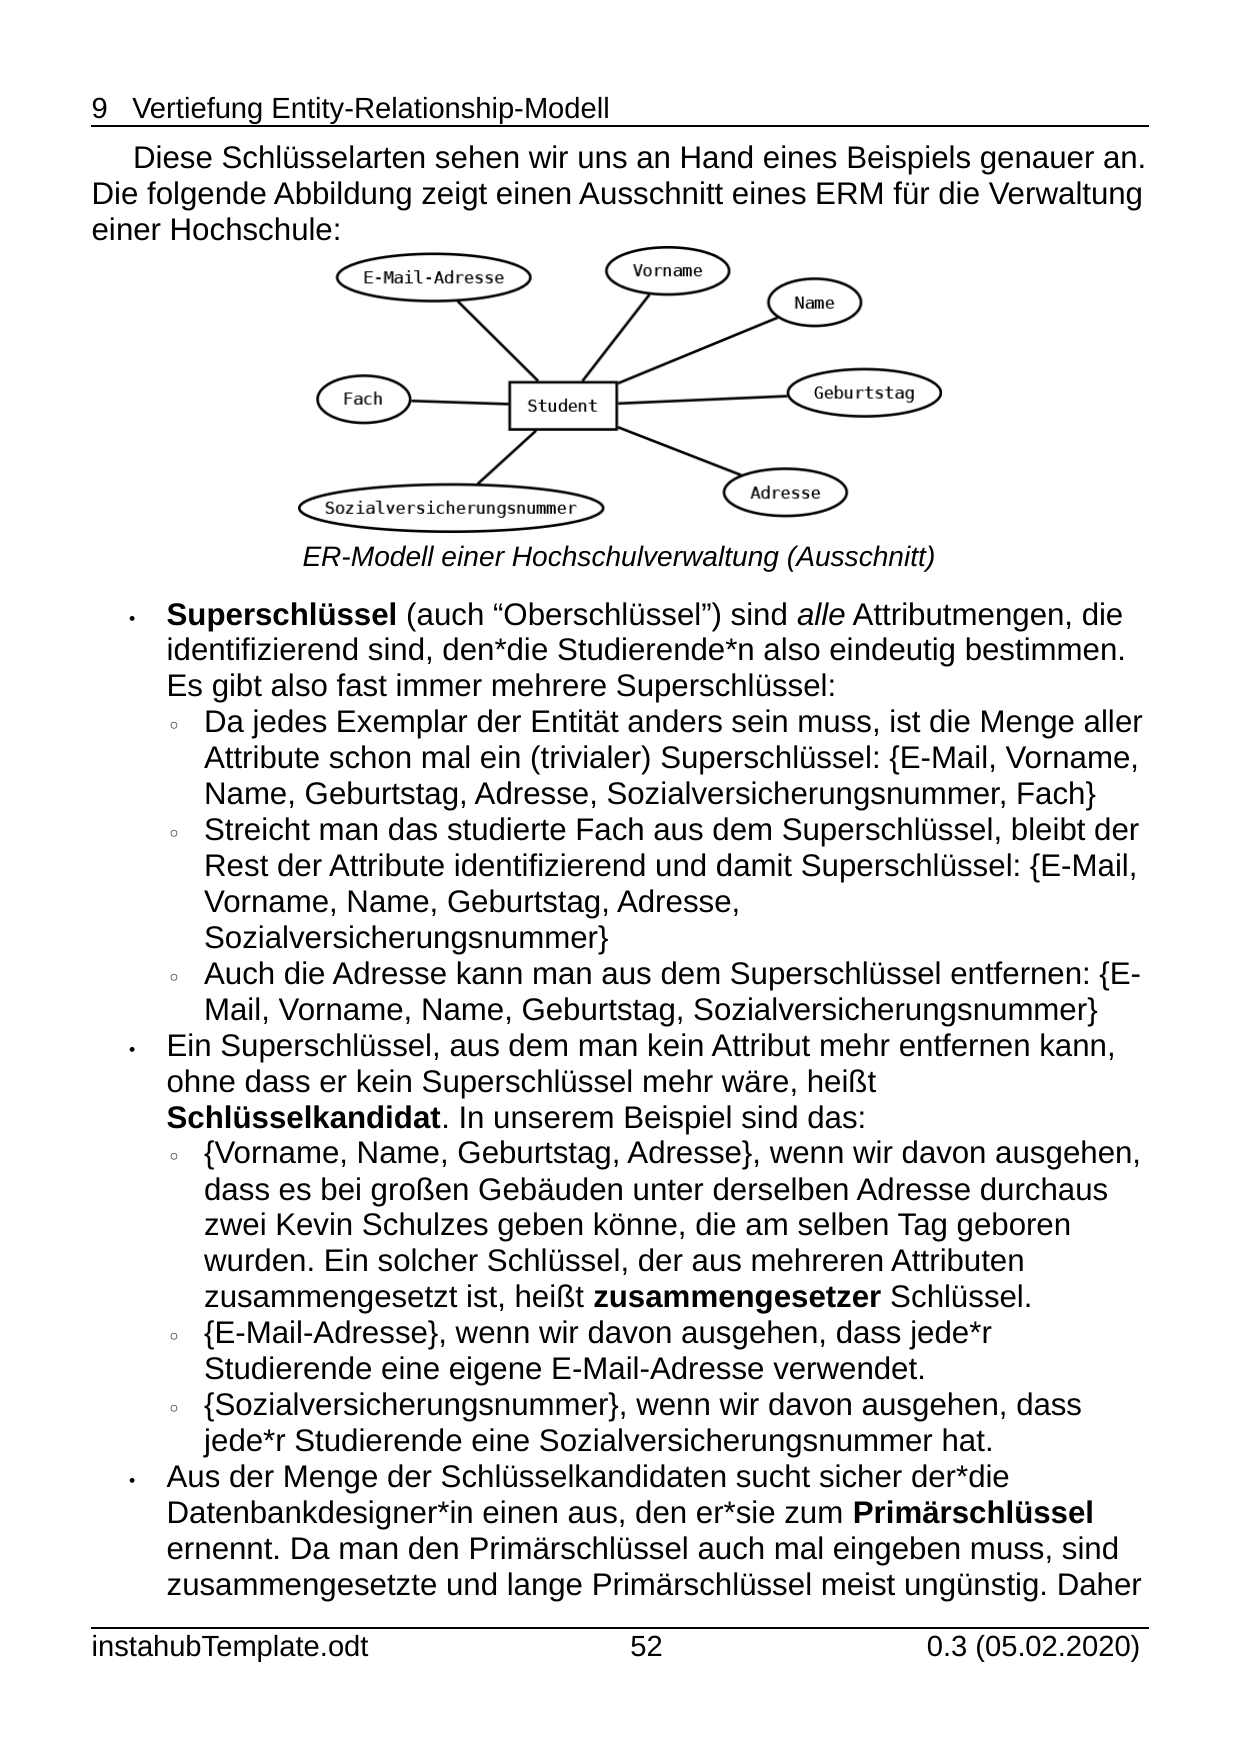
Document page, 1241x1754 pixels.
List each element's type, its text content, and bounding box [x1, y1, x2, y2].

text ER-Modell einer Hochschulverwaltung (Ausschnitt) [91, 539, 1149, 572]
list Streicht man das studierte Fach aus dem Superschlüssel, bleibt der Rest der Attribute identifizierend und damit Superschlüssel: {E-Mail, Vorname, Name, Geburtstag, Adresse, Sozialversicherungsnummer} [166, 811, 1149, 955]
list Da jedes Exemplar der Entität anders sein muss, ist die Menge aller Attribute schon mal ein (trivialer) Superschlüssel: {E-Mail, Vorname, Name, Geburtstag, Adresse, Sozialversicherungsnummer, Fach} [166, 703, 1149, 811]
list Superschlüssel (auch “Oberschlüssel”) sind alle Attributmengen, die identifizierend sind, den*die Studierende*n also eindeutig bestimmen. Es gibt also fast immer mehrere Superschlüssel: [129, 596, 1149, 703]
list Aus der Menge der Schlüsselkandidaten sucht sicher der*die Datenbankdesigner*in einen aus, den er*sie zum Primärschlüssel ernennt. Da man den Primärschlüssel auch mal eingeben muss, sind zusammengesetzte und lange Primärschlüssel meist ungünstig. Daher [129, 1458, 1149, 1602]
list {Sozialversicherungsnummer}, wenn wir davon ausgehen, dass jede*r Studierende eine Sozialversicherungsnummer hat. [166, 1386, 1149, 1458]
list {Vorname, Name, Geburtstag, Adresse}, wenn wir davon ausgehen, dass es bei großen Gebäuden unter derselben Adresse durchaus zwei Kevin Schulzes geben könne, die am selben Tag geboren wurden. Ein solcher Schlüssel, der aus mehreren Attributen zusammengesetzt ist, heißt zusammengesetzer Schlüssel. [166, 1134, 1149, 1314]
picture [298, 246, 943, 534]
list Ein Superschlüssel, aus dem man kein Attribut mehr entfernen kann, ohne dass er kein Superschlüssel mehr wäre, heißt Schlüsselkandidat. In unserem Beispiel sind das: [129, 1027, 1149, 1134]
list {E-Mail-Adresse}, wenn wir davon ausgehen, dass jede*r Studierende eine eigene E-Mail-Adresse verwendet. [166, 1314, 1149, 1386]
text Diese Schlüsselarten sehen wir uns an Hand eines Beispiels genauer an. Die folgende Abbildung zeigt einen Ausschnitt eines ERM für die Verwaltung einer Hochschule: [91, 139, 1149, 247]
list Auch die Adresse kann man aus dem Superschlüssel entfernen: {E-Mail, Vorname, Name, Geburtstag, Sozialversicherungsnummer} [166, 955, 1149, 1027]
